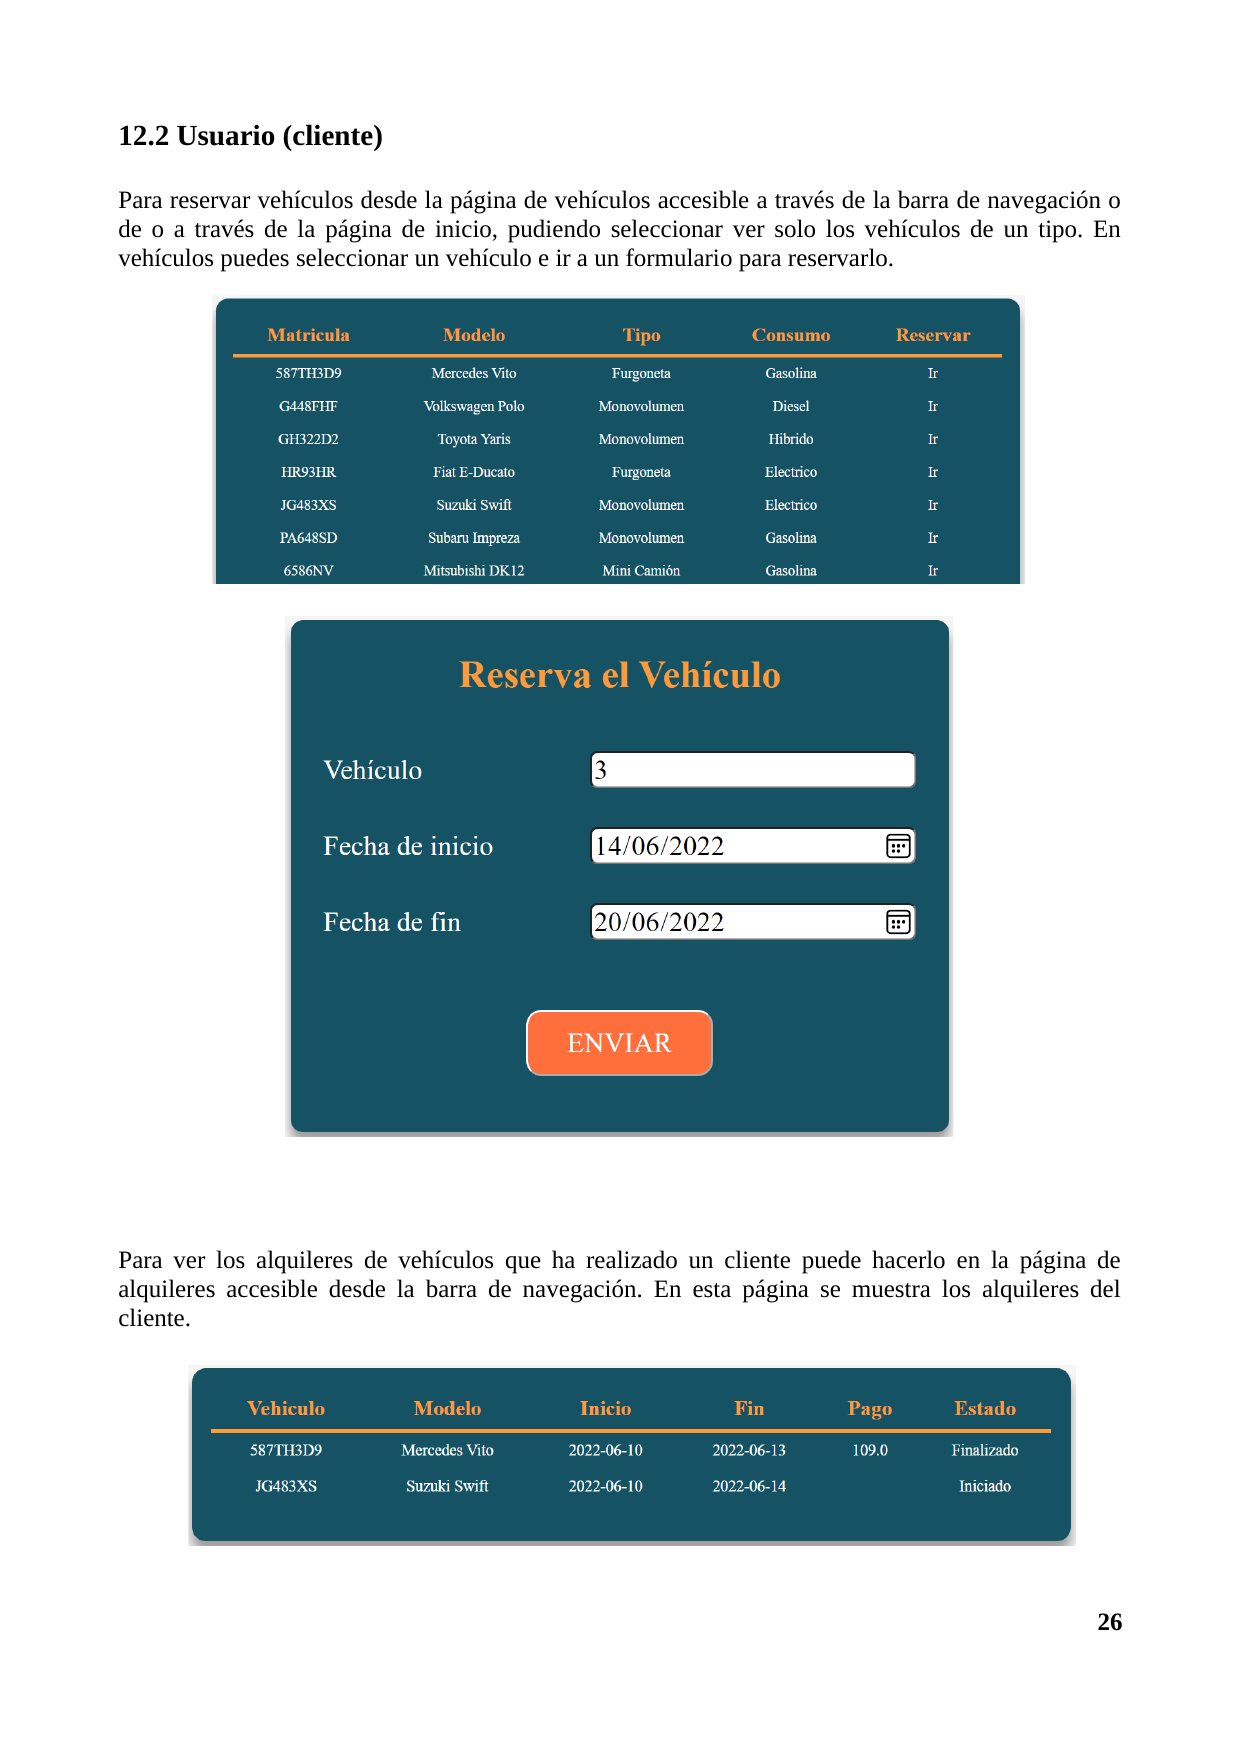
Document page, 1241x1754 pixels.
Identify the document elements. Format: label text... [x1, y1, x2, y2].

text Para ver los alquileres de vehículos que ha realizado un cliente puede hacerlo en la página de alquileres accesible desde la barra de navegación. En esta página se muestra los alquileres del cliente. [118, 1245, 1122, 1331]
picture [188, 1365, 1077, 1546]
text Para reservar vehículos desde la página de vehículos accesible a través de la barra de navegación o de o a través de la página de inicio, pudiendo seleccionar ver solo los vehículos de un tipo. En vehículos puedes seleccionar un vehículo e ir a un formulario para reservarlo. [118, 185, 1122, 271]
picture [212, 295, 1025, 584]
picture [285, 616, 954, 1137]
text 12.2 Usuario (cliente) [118, 118, 1122, 152]
